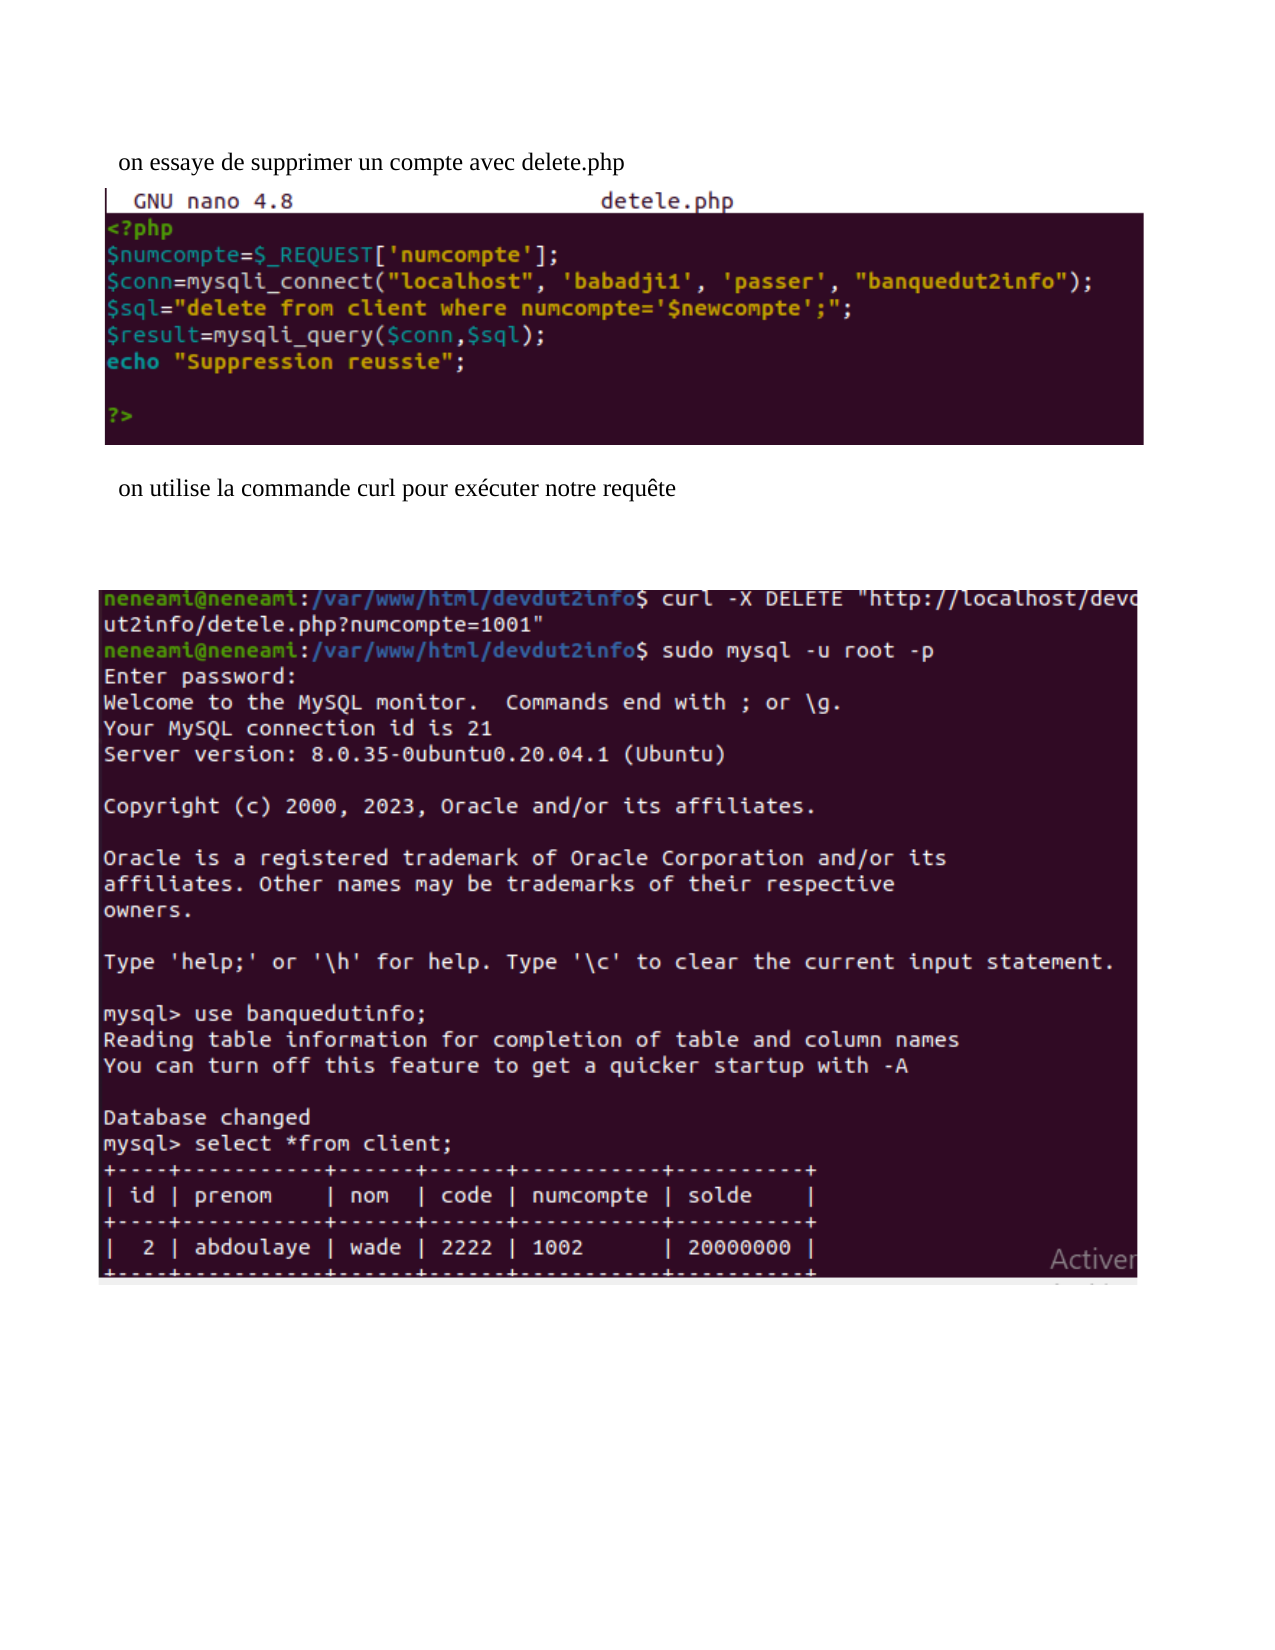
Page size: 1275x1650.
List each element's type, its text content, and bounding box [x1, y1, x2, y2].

text on utilise la commande curl pour exécuter notre requête [118, 473, 1157, 502]
picture [98, 590, 1138, 1285]
picture [104, 188, 1144, 445]
text on essaye de supprimer un compte avec delete.php [118, 147, 1157, 176]
